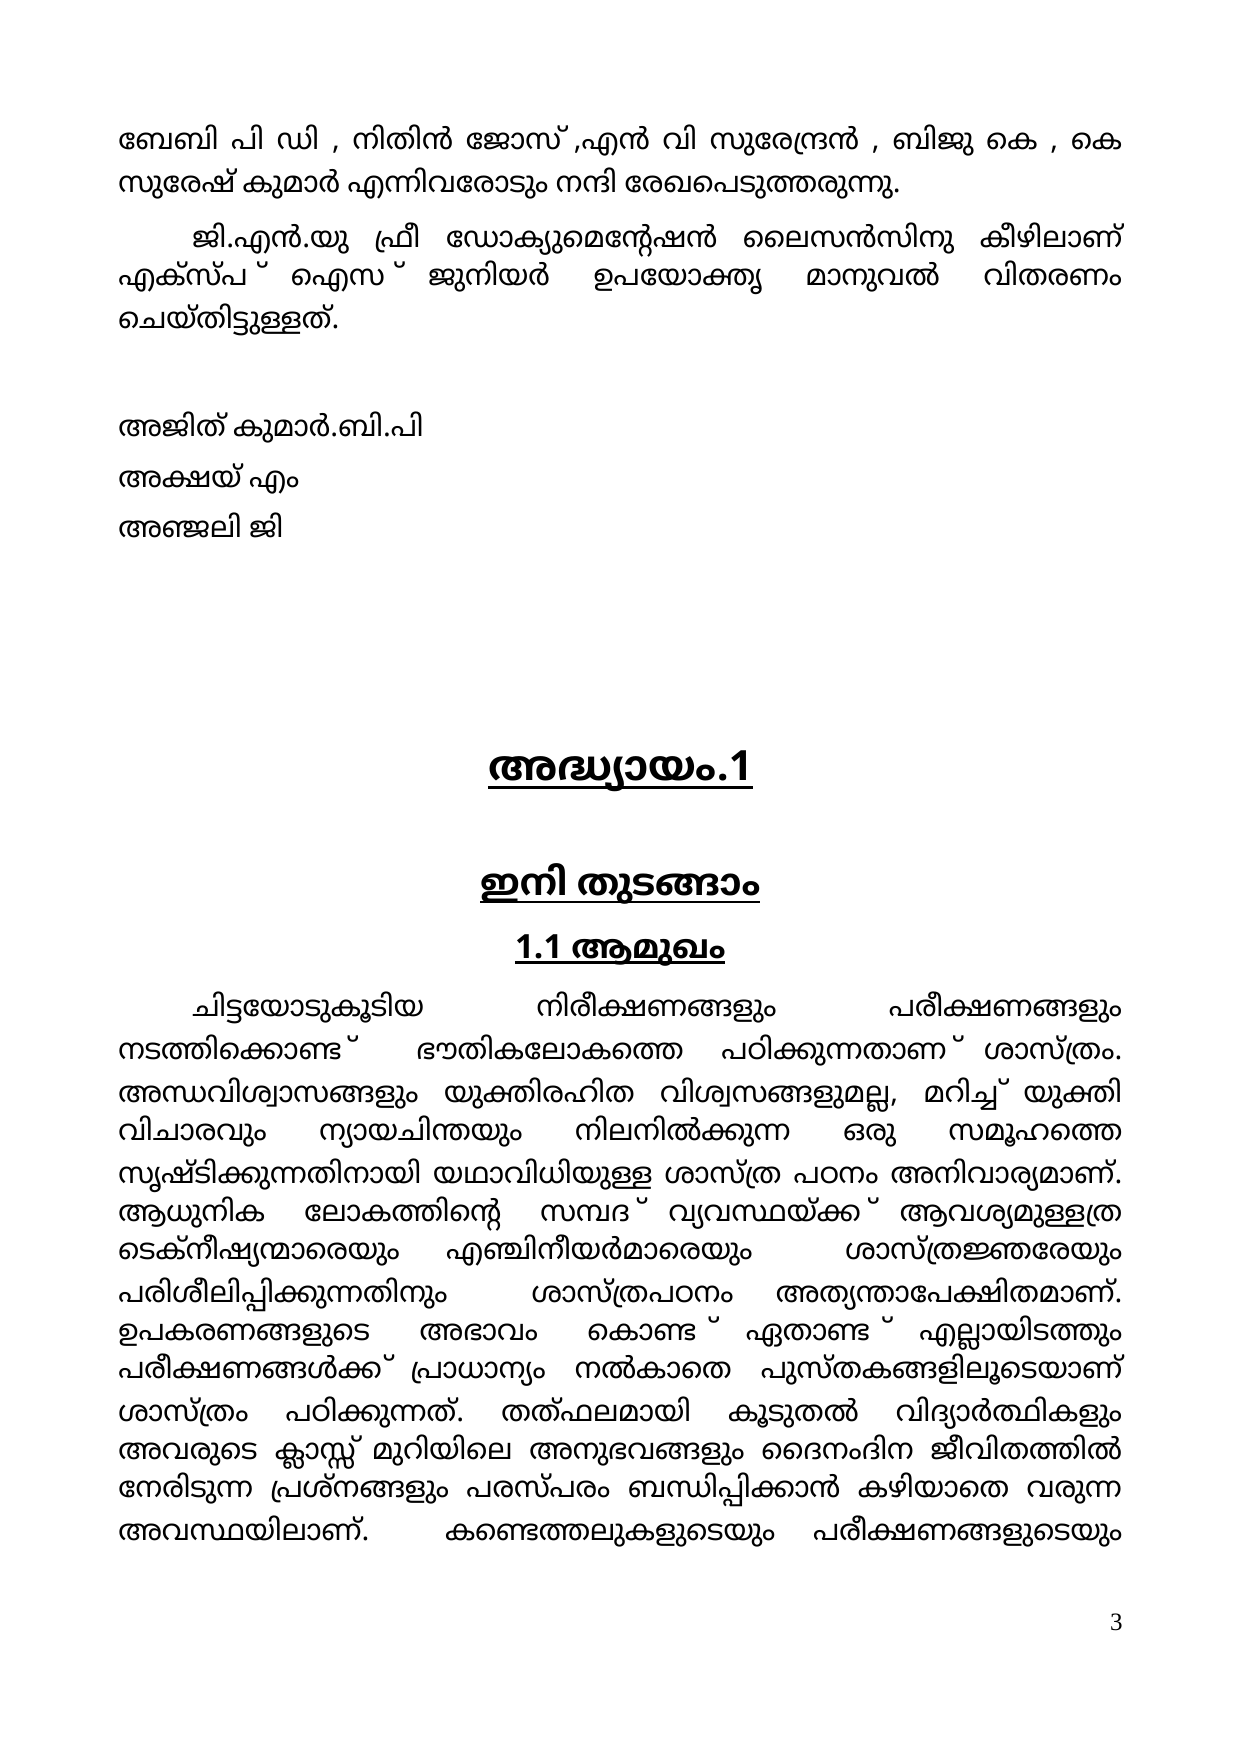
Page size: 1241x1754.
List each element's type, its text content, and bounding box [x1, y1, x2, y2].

text 1.1 ആമുഖം [118, 923, 1122, 972]
text അജിത് കുമാര്‍.ബി.പി [118, 405, 1122, 448]
text അക്ഷയ് എം [118, 461, 1122, 499]
text ചിട്ടയോടുകൂടിയ നിരീക്ഷണങ്ങളും പരീക്ഷണങ്ങളും നടത്തിക്കൊണ്ട് ഭൗതികലോകത്തെ പഠിക്കുന്നതാണ് ശാസ്ത്രം. അന്ധവിശ്വാസങ്ങളും യുക്തിരഹിത വിശ്വസങ്ങളുമല്ല, മറിച്ച് യുക്തി വിചാരവും ന്യായചിന്തയും നിലനില്‍ക്കുന്ന ഒരു സമൂഹത്തെ സൃഷ്ടിക്കുന്നതിനായി യഥാവിധിയുള്ള ശാസ്ത്ര പഠനം അനിവാര്യമാണ്. ആധുനിക ലോകത്തിന്റെ സമ്പദ് വ്യവസ്ഥയ്ക്ക് ആവശ്യമുള്ളത്ര ടെക്നീഷ്യന്മാരെയും എഞ്ചിനീയര്‍മാരെയും ശാസ്ത്രജ്ഞരേയും പരിശീലിപ്പിക്കുന്നതിനും ശാസ്ത്രപഠനം അത്യന്താപേക്ഷിതമാണ്. ഉപകരണങ്ങളുടെ അഭാവം കൊണ്ട് ഏതാണ്ട് എല്ലായിടത്തും പരീക്ഷണങ്ങള്‍ക്ക് പ്രാധാന്യം നല്‍കാതെ പുസ്തകങ്ങളിലൂടെയാണ് ശാസ്ത്രം പഠിക്കുന്നത്. തത്ഫലമായി കൂടുതല്‍ വിദ്യാര്‍ത്ഥികളും അവരുടെ ക്ലാസ്സ് മുറിയിലെ അനുഭവങ്ങളും ദൈനംദിന ജീവിതത്തില്‍ നേരിടുന്ന പ്രശ്നങ്ങളും പരസ്പരം ബന്ധിപ്പിക്കാന്‍ കഴിയാതെ വരുന്ന അവസ്ഥയിലാണ്. കണ്ടെത്തലുകളുടെയും പരീക്ഷണങ്ങളുടെയും [118, 985, 1122, 1552]
text അദ്ധ്യായം.1 [118, 736, 1122, 797]
text ഇനി തുടങ്ങാം [118, 862, 1122, 911]
text അഞ്ജലി ജി [118, 511, 1122, 549]
text ബേബി പി ഡി , നിതിൻ ജോസ് ,എൻ വി സുരേന്ദ്രൻ , ബിജു കെ , കെ സുരേഷ് കുമാർ എന്നിവരോടും നന്ദി രേഖപെടുത്തരുന്നു. [118, 118, 1122, 204]
text ജി.എന്‍.യു ഫ്രീ ഡോക്യുമെന്റേഷന്‍ ലൈസന്‍സിനു കീഴിലാണ് എക്സ്പ് ഐസ് ജുനിയര്‍ ഉപയോക്തൃ മാനുവല്‍ വിതരണം ചെയ്തിട്ടുള്ളത്. [118, 217, 1122, 341]
